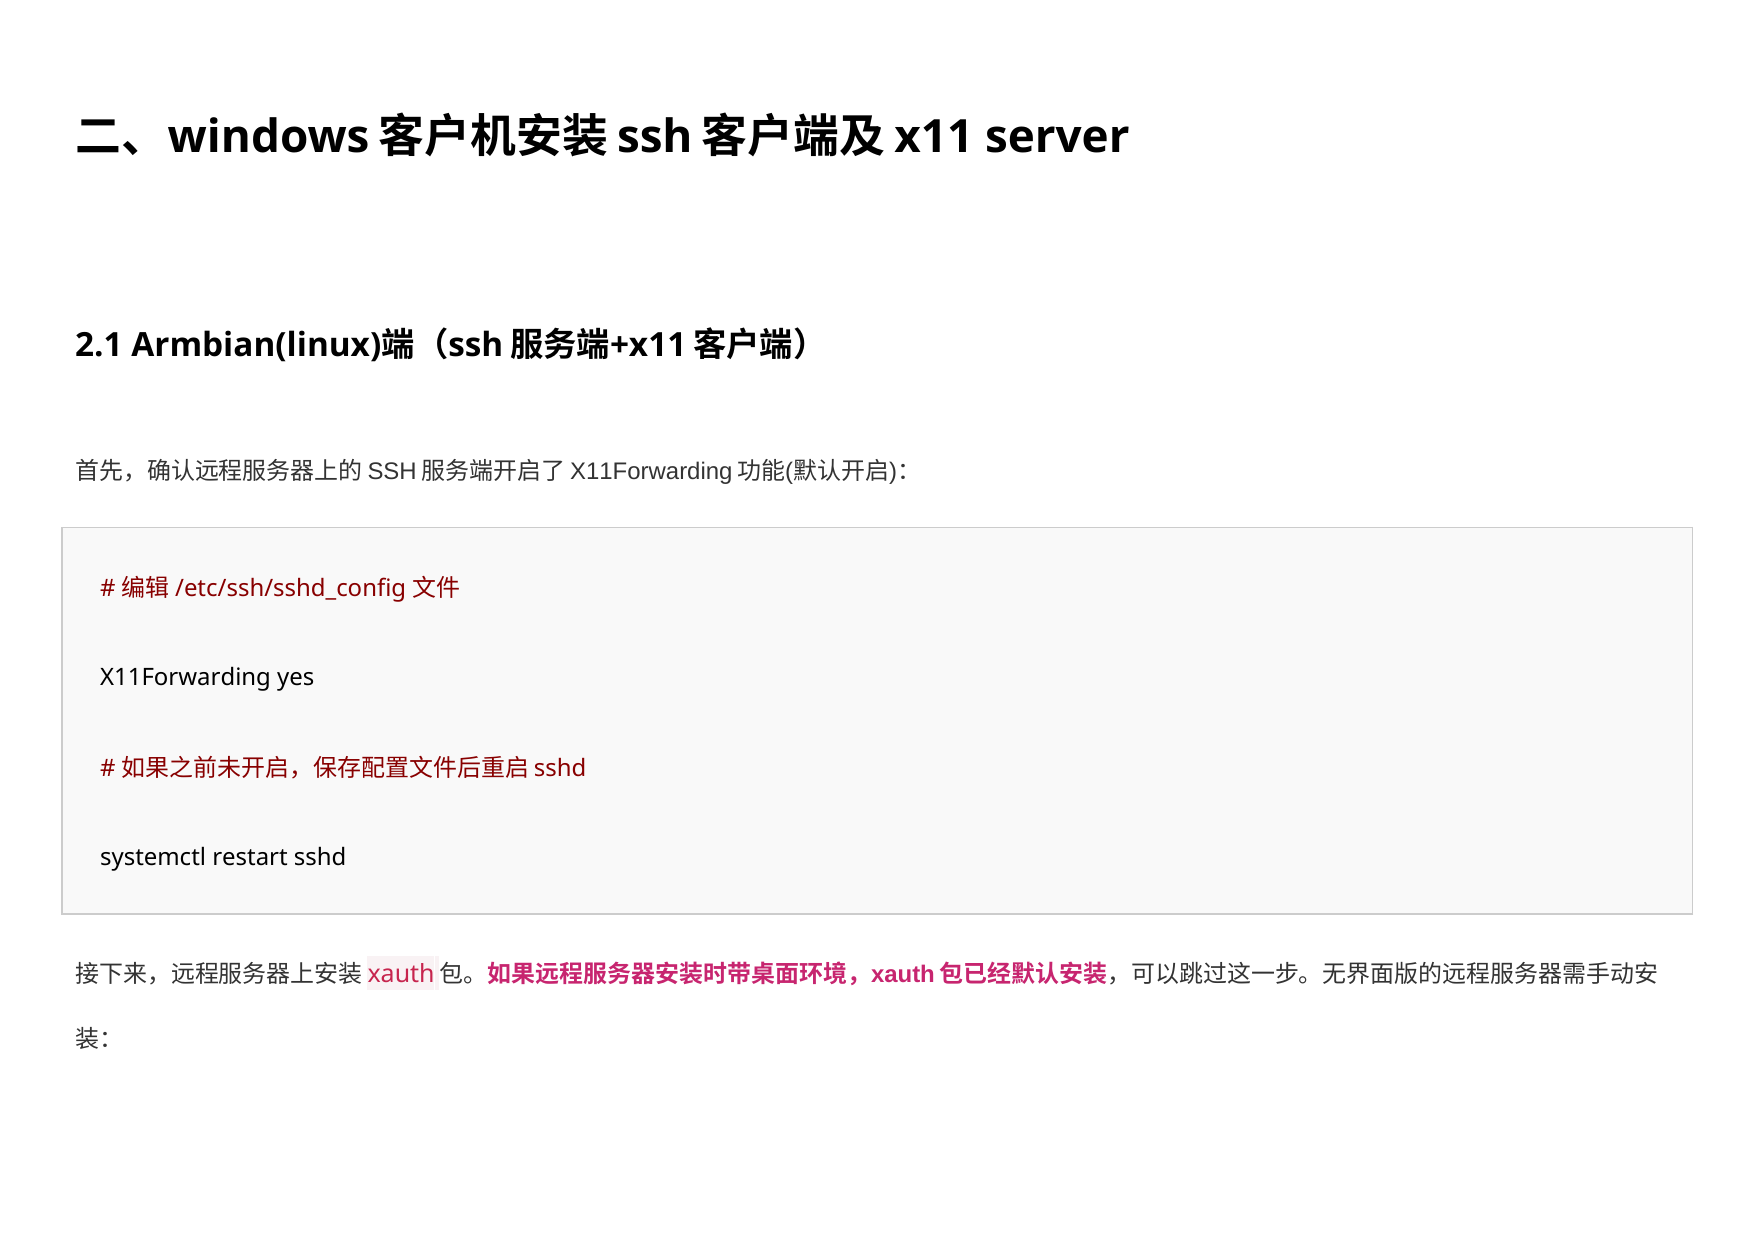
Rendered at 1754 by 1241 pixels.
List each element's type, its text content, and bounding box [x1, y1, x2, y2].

text # 如果之前未开启，保存配置文件后重启sshd [63, 707, 1692, 797]
text # 编辑 /etc/ssh/sshd_config 文件 [63, 528, 1692, 617]
subtitle windows客户机安装ssh客户端及x11 server [75, 84, 1679, 181]
subtitle 2.1 Armbian(linux)端（ssh服务端+x11客户端） [75, 309, 1679, 374]
text systemctl restart sshd [63, 797, 1692, 913]
text X11Forwarding yes [63, 617, 1692, 707]
text 首先，确认远程服务器上的SSH服务端开启了X11Forwarding功能(默认开启)： [75, 437, 1679, 502]
text 接下来，远程服务器上安装xauth包。如果远程服务器安装时带桌面环境，xauth包已经默认安装，可以跳过这一步。无界面版的远程服务器需手动安装： [75, 940, 1679, 1070]
